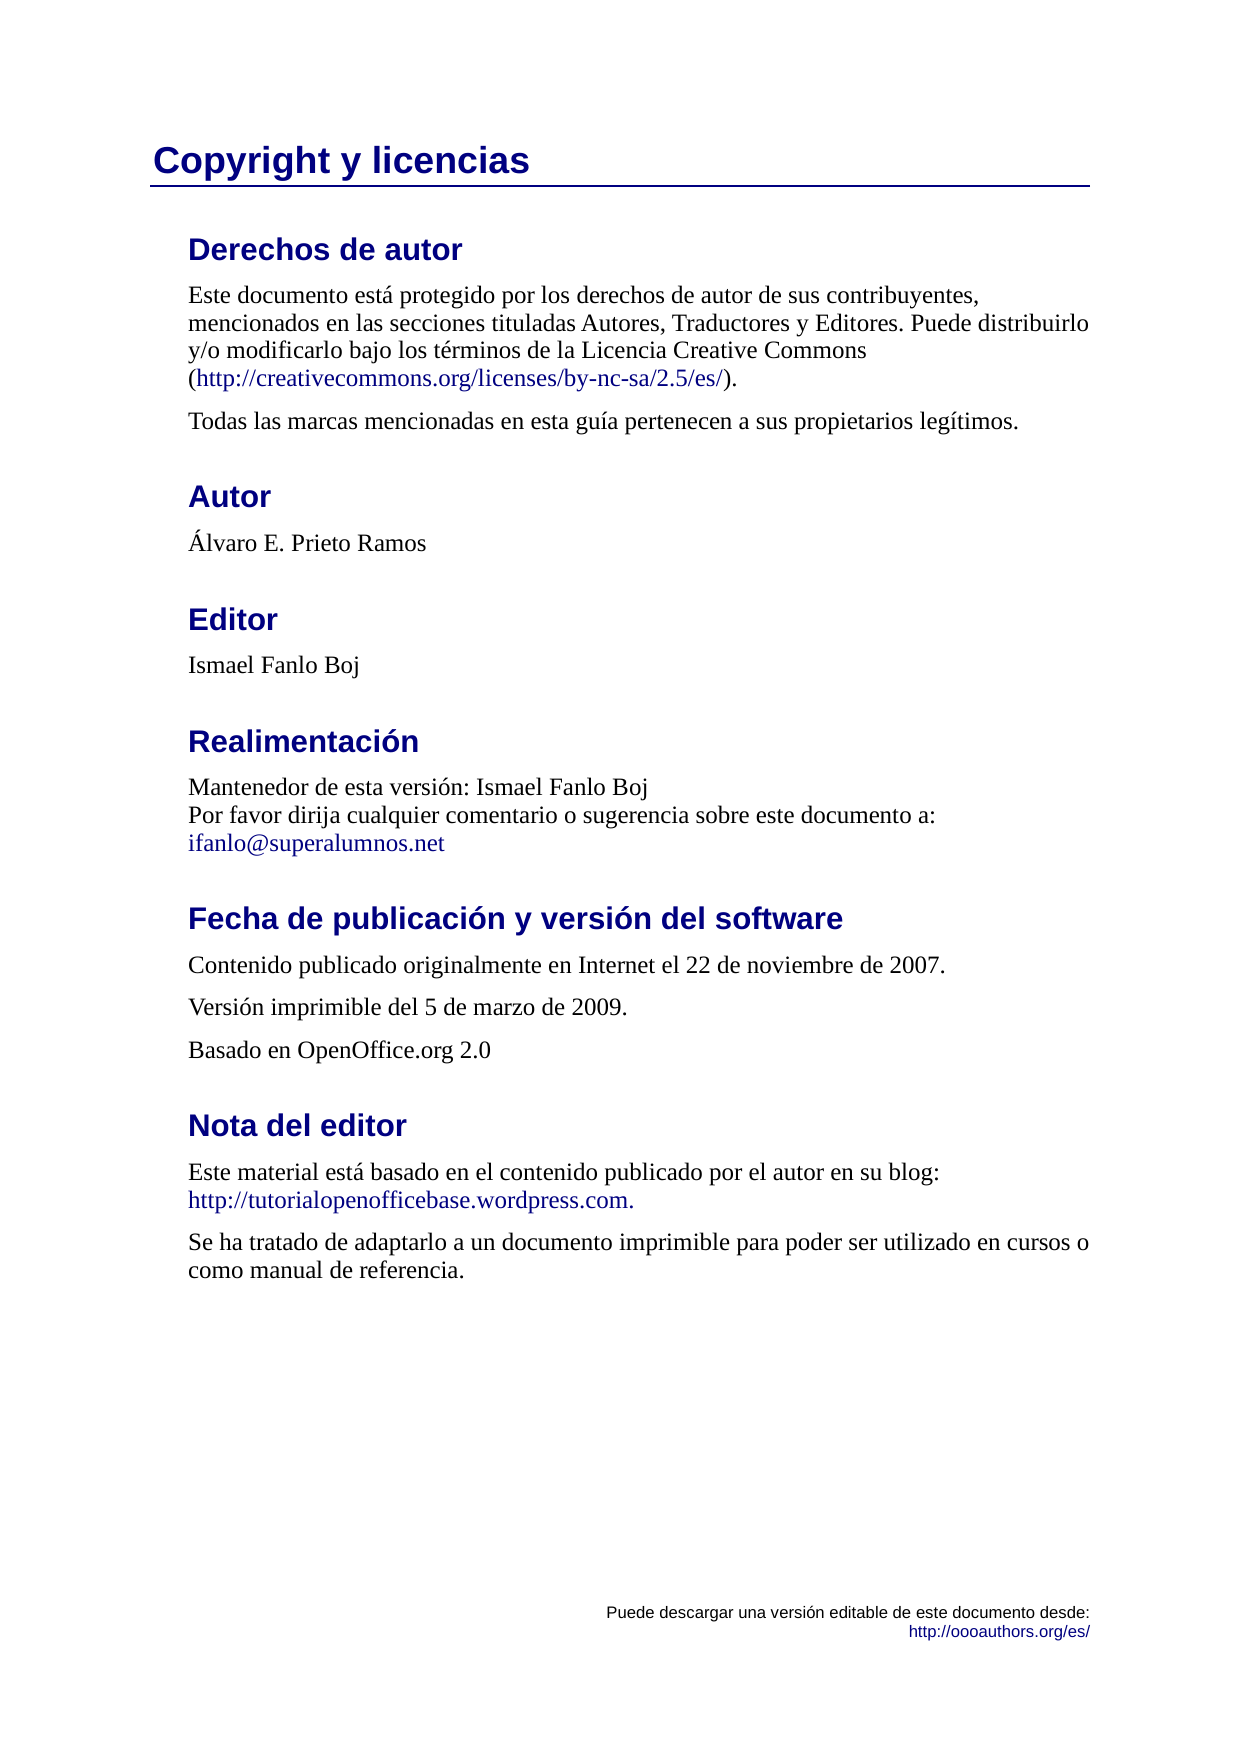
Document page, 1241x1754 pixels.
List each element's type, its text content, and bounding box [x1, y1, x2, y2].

text Autor [188, 479, 1090, 514]
text Nota del editor [188, 1109, 1090, 1143]
text Este documento está protegido por los derechos de autor de sus contribuyentes, mencionados en las secciones tituladas Autores, Traductores y Editores. Puede distribuirlo y/o modificarlo bajo los términos de la Licencia Creative Commons (http://creativecommons.org/licenses/by-nc-sa/2.5/es/). [188, 281, 1090, 392]
text Realimentación [188, 724, 1090, 759]
text Este material está basado en el contenido publicado por el autor en su blog: http://tutorialopenofficebase.wordpress.com. [188, 1158, 1090, 1214]
text Versión imprimible del 5 de marzo de 2009. [188, 993, 1090, 1021]
text Álvaro E. Prieto Ramos [188, 529, 1090, 557]
text Fecha de publicación y versión del software [188, 901, 1090, 936]
text Mantenedor de esta versión: Ismael Fanlo Boj [188, 773, 1090, 801]
text Ismael Fanlo Boj [188, 651, 1090, 679]
text Todas las marcas mencionadas en esta guía pertenecen a sus propietarios legítimos. [188, 407, 1090, 434]
text Derechos de autor [188, 232, 1090, 266]
text Se ha tratado de adaptarlo a un documento imprimible para poder ser utilizado en cursos o como manual de referencia. [188, 1228, 1090, 1284]
subtitle Copyright y licencias [150, 137, 1090, 185]
text Por favor dirija cualquier comentario o sugerencia sobre este documento a: [188, 801, 1090, 829]
text ifanlo@superalumnos.net [188, 829, 1090, 857]
text Editor [188, 602, 1090, 636]
text Contenido publicado originalmente en Internet el 22 de noviembre de 2007. [188, 951, 1090, 979]
text Basado en OpenOffice.org 2.0 [188, 1036, 1090, 1064]
